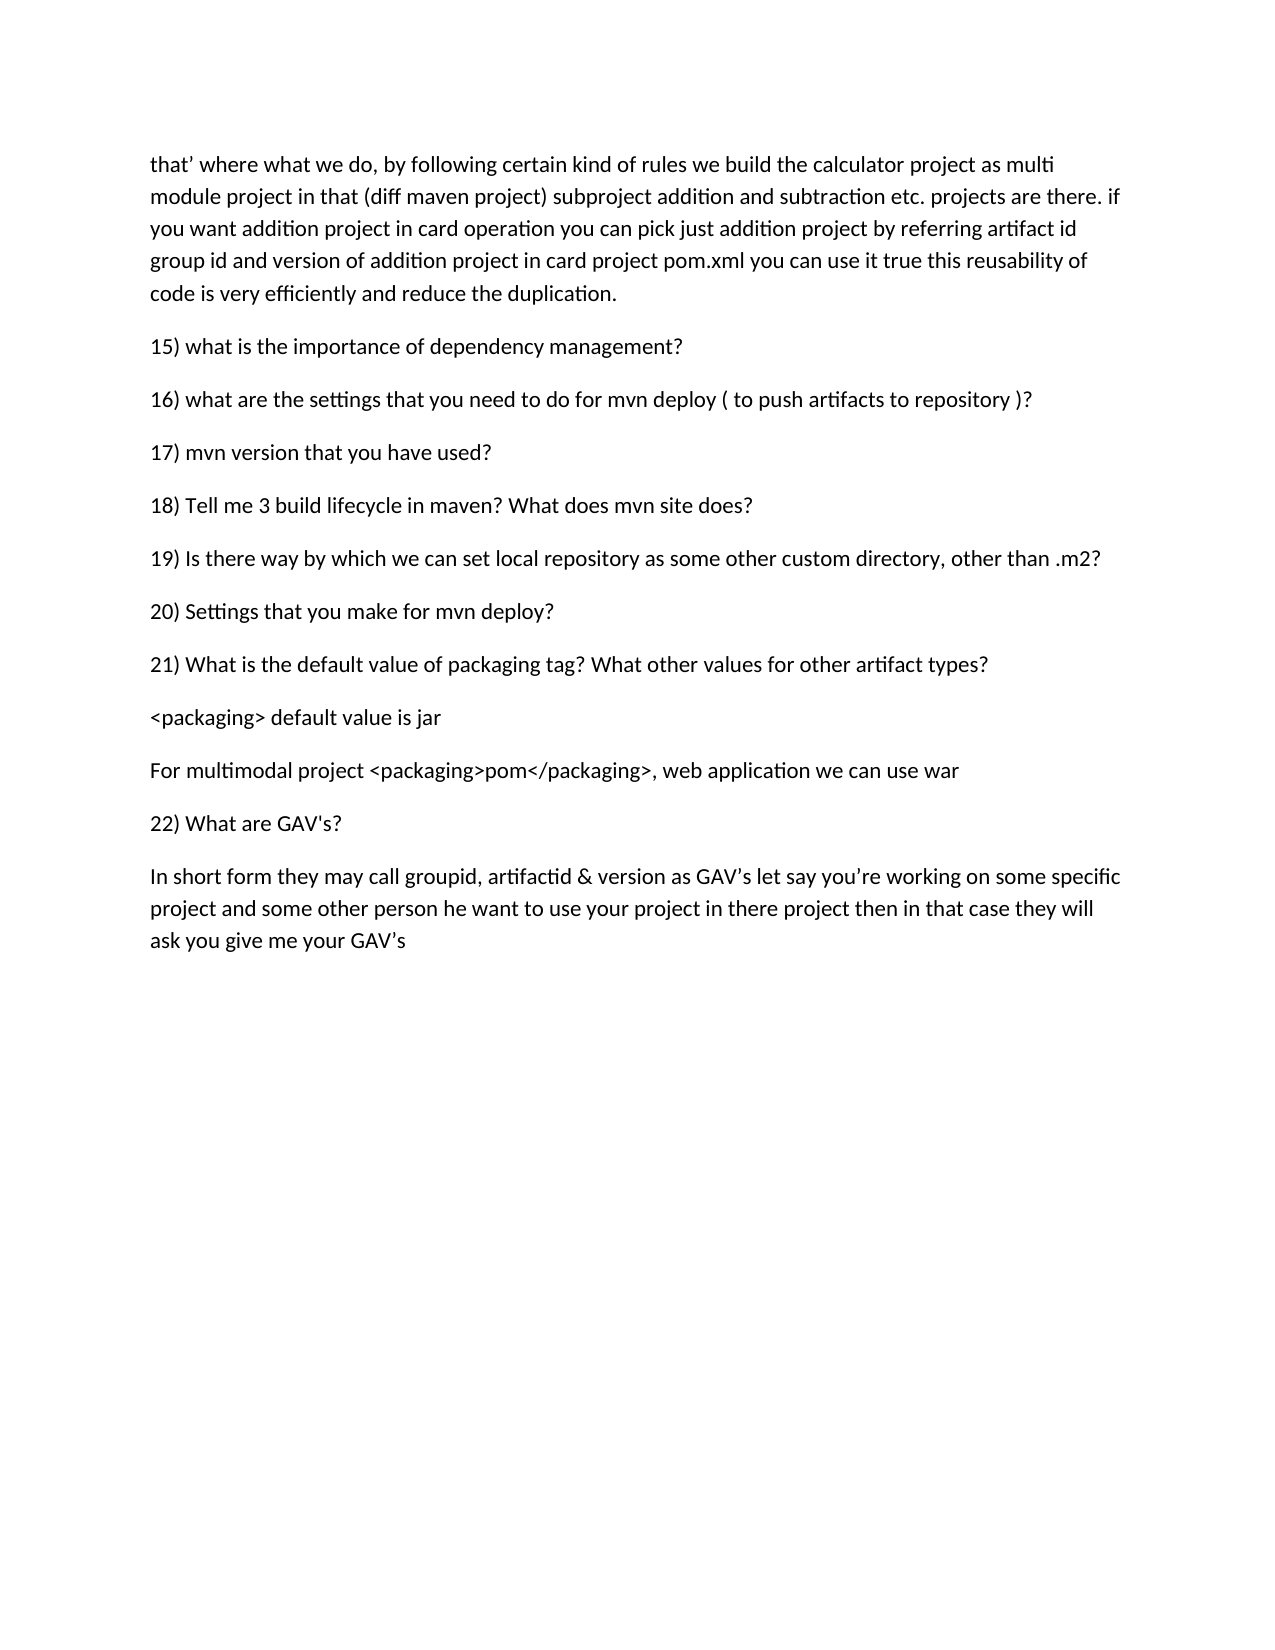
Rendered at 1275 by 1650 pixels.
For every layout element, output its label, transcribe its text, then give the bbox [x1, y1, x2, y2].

text In short form they may call groupid, artifactid & version as GAV’s let say you’re working on some specific project and some other person he want to use your project in there project then in that case they will ask you give me your GAV’s [150, 862, 1125, 954]
text 16) what are the settings that you need to do for mvn deploy ( to push artifacts to repository )? [150, 385, 1125, 413]
text 17) mvn version that you have used? [150, 438, 1125, 466]
text 22) What are GAV's? [150, 809, 1125, 837]
text <packaging> default value is jar [150, 703, 1125, 731]
text 19) Is there way by which we can set local repository as some other custom directory, other than .m2? [150, 544, 1125, 572]
text For multimodal project <packaging>pom</packaging>, web application we can use war [150, 756, 1125, 784]
text 21) What is the default value of packaging tag? What other values for other artifact types? [150, 650, 1125, 678]
text 18) Tell me 3 build lifecycle in maven? What does mvn site does? [150, 491, 1125, 519]
text 20) Settings that you make for mvn deploy? [150, 597, 1125, 625]
text that’ where what we do, by following certain kind of rules we build the calculator project as multi module project in that (diff maven project) subproject addition and subtraction etc. projects are there. if you want addition project in card operation you can pick just addition project by referring artifact id group id and version of addition project in card project pom.xml you can use it true this reusability of code is very efficiently and reduce the duplication. [150, 150, 1125, 307]
text 15) what is the importance of dependency management? [150, 332, 1125, 360]
